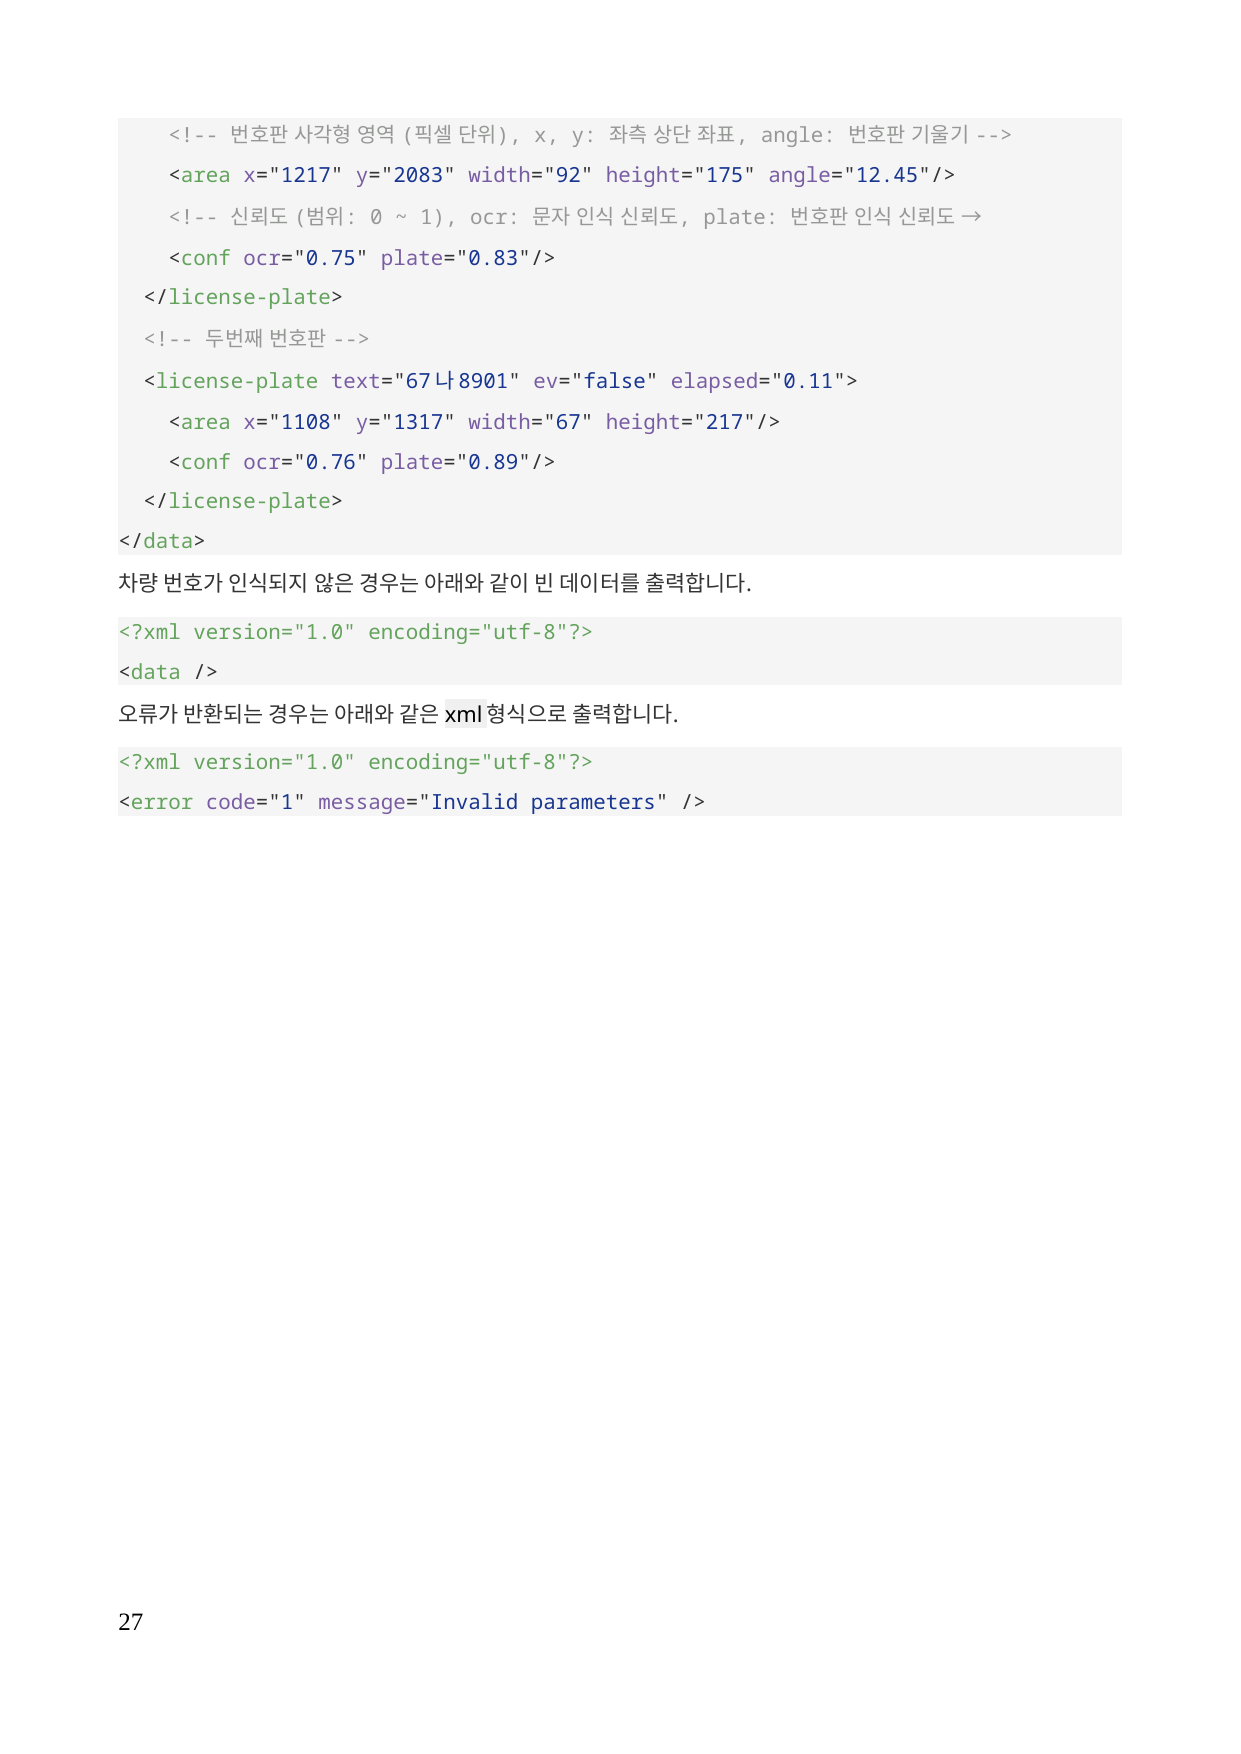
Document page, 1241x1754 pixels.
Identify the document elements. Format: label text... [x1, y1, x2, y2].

text <?xml version="1.0" encoding="utf-8"?> [118, 617, 1122, 645]
text <area x="1108" y="1317" width="67" height="217"/> [118, 407, 1122, 436]
text </data> [118, 526, 1122, 555]
text <!-- 두번째 번호판 --> [118, 322, 1122, 353]
text <conf ocr="0.75" plate="0.83"/> [118, 243, 1122, 271]
text <conf ocr="0.76" plate="0.89"/> [118, 447, 1122, 475]
text <license-plate text="67나8901" ev="false" elapsed="0.11"> [118, 365, 1122, 395]
text <!-- 신뢰도 (범위: 0 ~ 1), ocr: 문자 인식 신뢰도, plate: 번호판 인식 신뢰도 → [118, 200, 1122, 231]
text <!-- 번호판 사각형 영역 (픽셀 단위), x, y: 좌측 상단 좌표, angle: 번호판 기울기 --> [118, 118, 1122, 148]
text 차량 번호가 인식되지 않은 경우는 아래와 같이 빈 데이터를 출력합니다. [118, 566, 1122, 598]
text </license-plate> [118, 487, 1122, 515]
text 오류가 반환되는 경우는 아래와 같은 xml형식으로 출력합니다. [118, 697, 1122, 728]
text <?xml version="1.0" encoding="utf-8"?> [118, 747, 1122, 776]
text <data /> [118, 657, 1122, 685]
text </license-plate> [118, 282, 1122, 311]
text <error code="1" message="Invalid parameters" /> [118, 787, 1122, 816]
text <area x="1217" y="2083" width="92" height="175" angle="12.45"/> [118, 161, 1122, 189]
